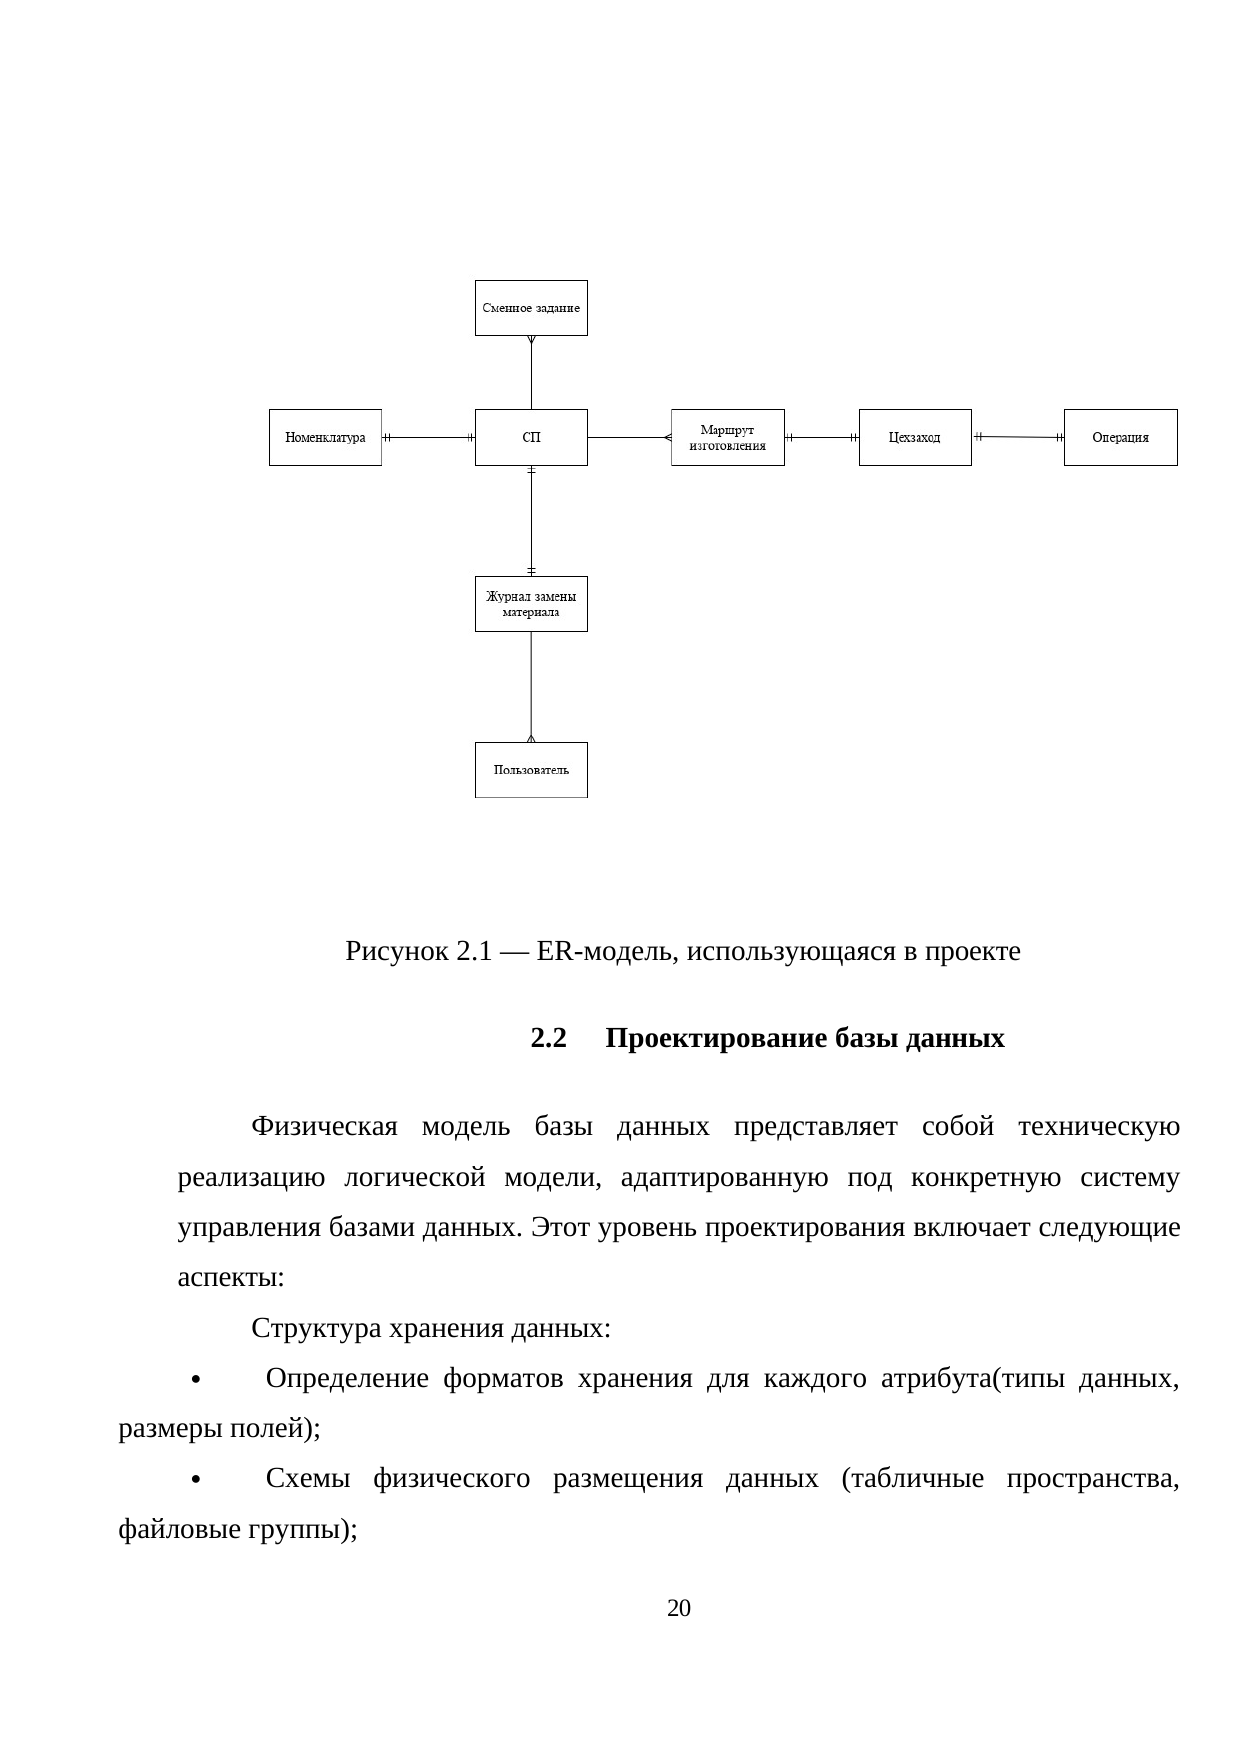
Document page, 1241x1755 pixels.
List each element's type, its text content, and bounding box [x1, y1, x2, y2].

subtitle Проектирование базы данных [295, 1021, 1241, 1054]
list Определение форматов хранения для каждого атрибута(типы данных, размеры полей); [118, 1360, 1181, 1444]
picture [266, 274, 1179, 798]
text Структура хранения данных: [251, 1310, 1241, 1343]
text Рисунок 2.1 — ER-модель, использующаяся в проекте [126, 933, 1241, 966]
list Схемы физического размещения данных (табличные пространства, файловые группы); [118, 1461, 1181, 1544]
text Физическая модель базы данных представляет собой техническую реализацию логической модели, адаптированную под конкретную систему управления базами данных. Этот уровень проектирования включает следующие аспекты: [177, 1108, 1181, 1293]
